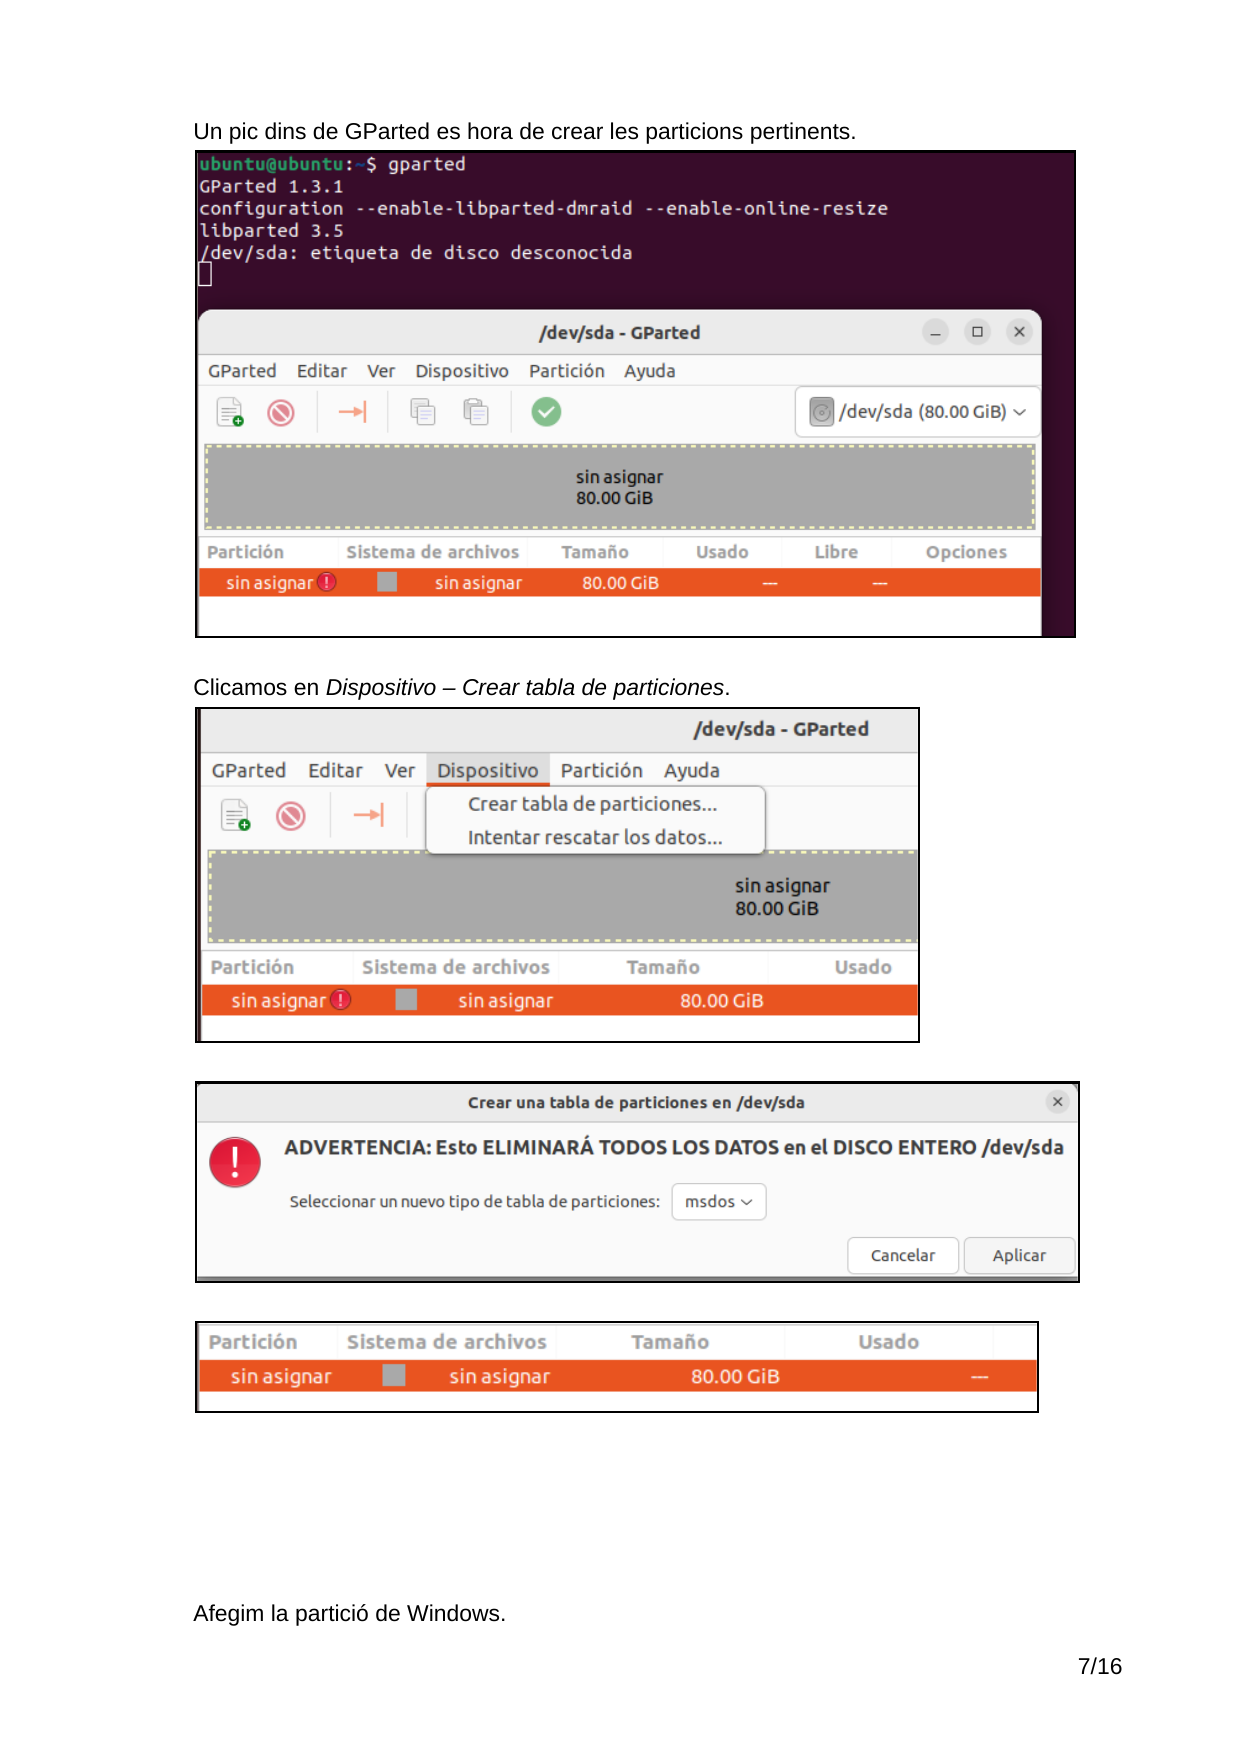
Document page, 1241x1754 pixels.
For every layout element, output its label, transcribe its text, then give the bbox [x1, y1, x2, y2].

text Clicamos en Dispositivo – Crear tabla de particiones. [118, 674, 1122, 701]
picture [197, 1084, 1078, 1281]
text Un pic dins de GParted es hora de crear les particions pertinents. [118, 118, 1122, 144]
picture [197, 709, 918, 1041]
picture [197, 1323, 1037, 1411]
text Afegim la partició de Windows. [118, 1600, 1122, 1626]
picture [197, 153, 1074, 636]
